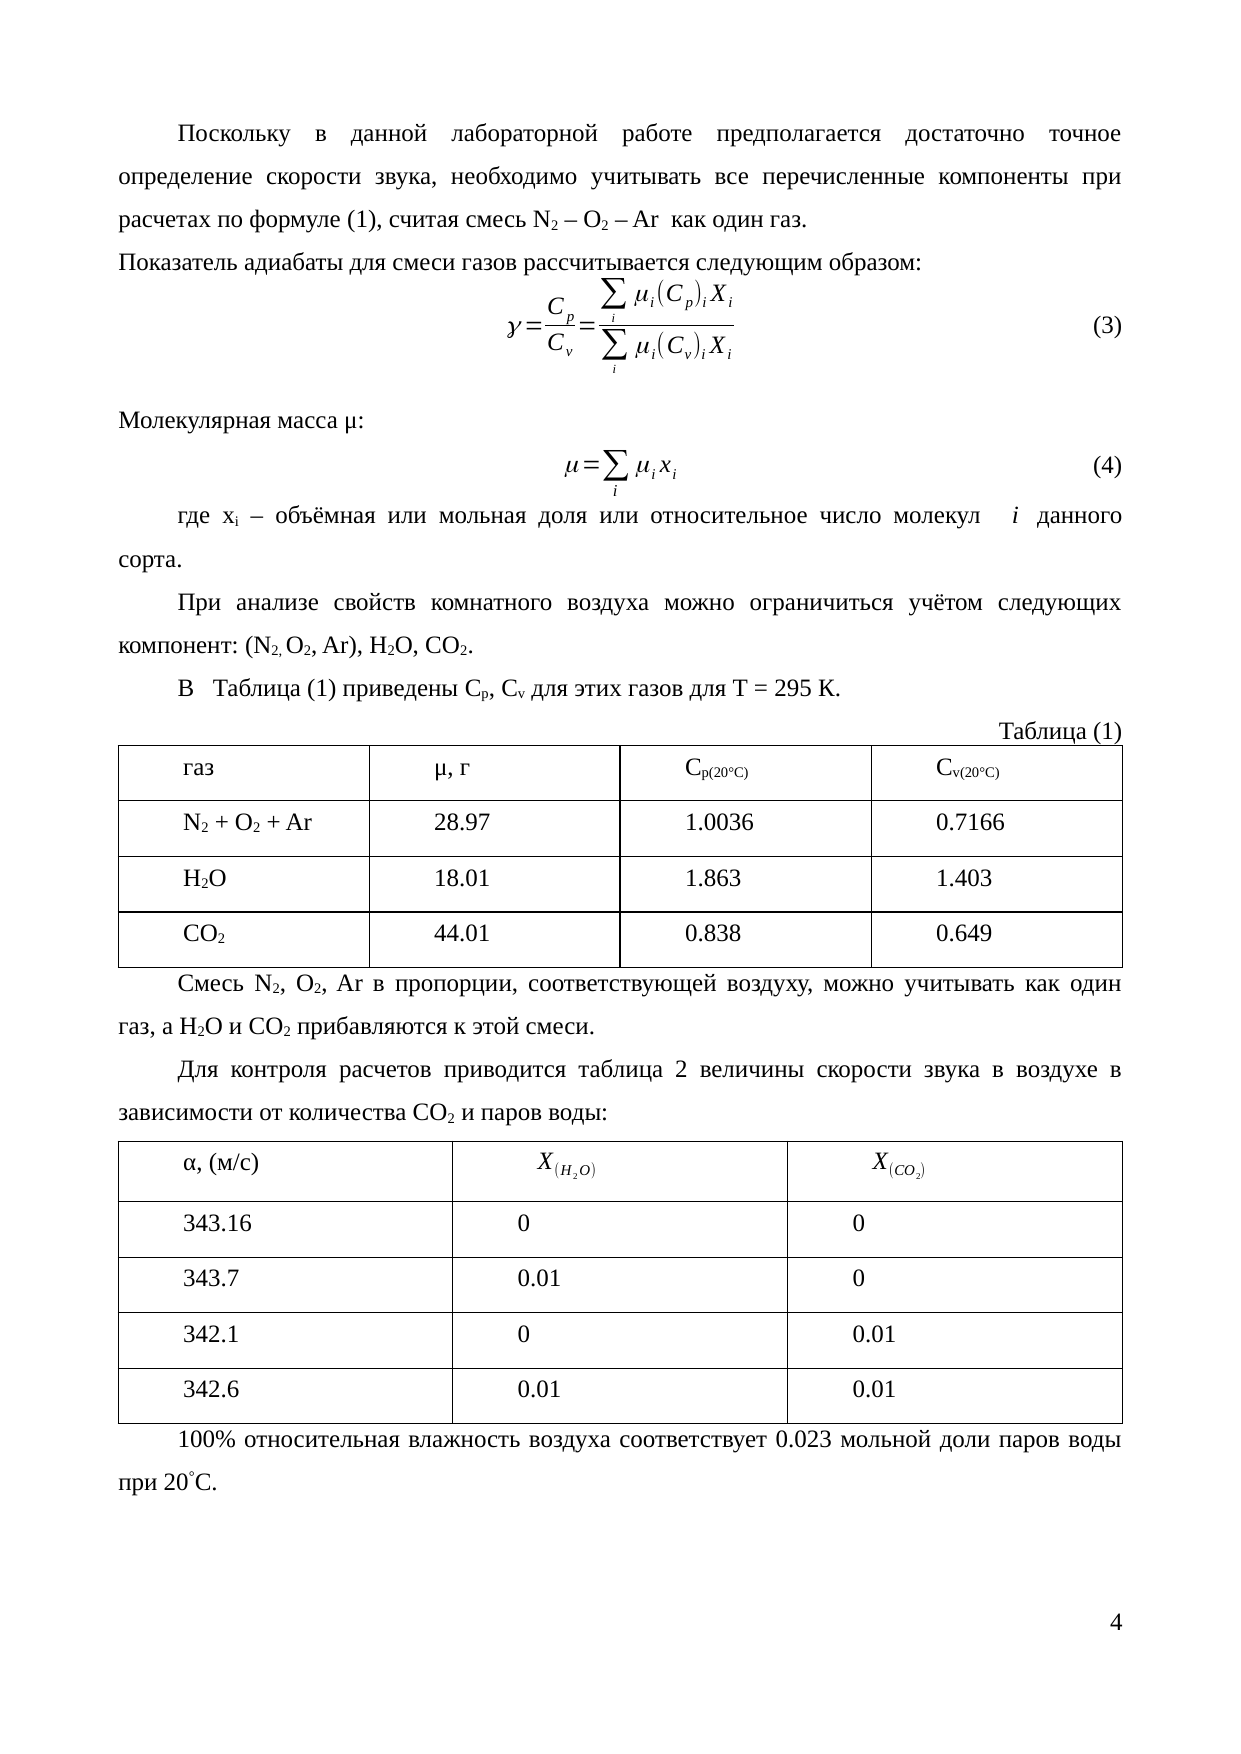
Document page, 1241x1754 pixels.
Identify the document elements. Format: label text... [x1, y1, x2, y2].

table_cell 0.01 [788, 1313, 1122, 1368]
table_header [788, 1142, 1122, 1201]
table_cell 1.0036 [621, 801, 871, 856]
text Молекулярная масса μ: [118, 405, 1122, 433]
text В Таблица (1) приведены Cp, Cv для этих газов для Т = 295 К. [118, 673, 1122, 702]
table_cell 343.7 [119, 1258, 452, 1312]
table_cell 0 [453, 1313, 787, 1368]
table_cell 1.863 [621, 857, 871, 911]
text Показатель адиабаты для смеси газов рассчитывается следующим образом: [118, 247, 1122, 276]
table_header газ [119, 746, 369, 800]
table_cell 1.403 [872, 857, 1122, 911]
table_header Cp(20°C) [621, 746, 871, 800]
table_cell 0.01 [788, 1369, 1122, 1423]
table_cell 343.16 [119, 1202, 452, 1257]
text 100% относительная влажность воздуха соответствует 0.023 мольной доли паров воды при 20°С. [118, 1424, 1122, 1496]
table_cell 0.7166 [872, 801, 1122, 856]
table_cell 342.6 [119, 1369, 452, 1423]
table_cell 342.1 [119, 1313, 452, 1368]
table_cell 0.01 [453, 1369, 787, 1423]
text Поскольку в данной лабораторной работе предполагается достаточно точное определение скорости звука, необходимо учитывать все перечисленные компоненты при расчетах по формуле (1), считая смесь N2 – O2 – Ar как один газ. [118, 118, 1122, 233]
text где xi – объёмная или мольная доля или относительное число молекул данного сорта. [118, 501, 1122, 572]
text (3) [118, 276, 1122, 376]
table_cell 0.649 [872, 913, 1122, 967]
table_cell 0 [788, 1258, 1122, 1312]
table_cell 0.838 [621, 913, 871, 967]
table_header α, (м/с) [119, 1142, 452, 1201]
text (4) [118, 448, 1122, 501]
table_cell 0 [788, 1202, 1122, 1257]
table_cell H2O [119, 857, 369, 911]
text Для контроля расчетов приводится таблица 2 величины скорости звука в воздухе в зависимости от количества CO2 и паров воды: [118, 1054, 1122, 1126]
table_cell 0.01 [453, 1258, 787, 1312]
table_header [453, 1142, 787, 1201]
table_cell 28.97 [370, 801, 619, 856]
table_cell N2 + O2 + Ar [119, 801, 369, 856]
table_cell 0 [453, 1202, 787, 1257]
table_cell 18.01 [370, 857, 619, 911]
table_header μ, г [370, 746, 619, 800]
text Смесь N2, O2, Ar в пропорции, соответствующей воздуху, можно учитывать как один газ, а H2O и CO2 прибавляются к этой смеси. [118, 968, 1122, 1040]
text При анализе свойств комнатного воздуха можно ограничиться учётом следующих компонент: (N2, O2, Ar), H2O, CO2. [118, 587, 1122, 659]
table_cell CO2 [119, 913, 369, 967]
table_header Cv(20°C) [872, 746, 1122, 800]
table_cell 44.01 [370, 913, 619, 967]
text Таблица (1) [118, 716, 1122, 745]
